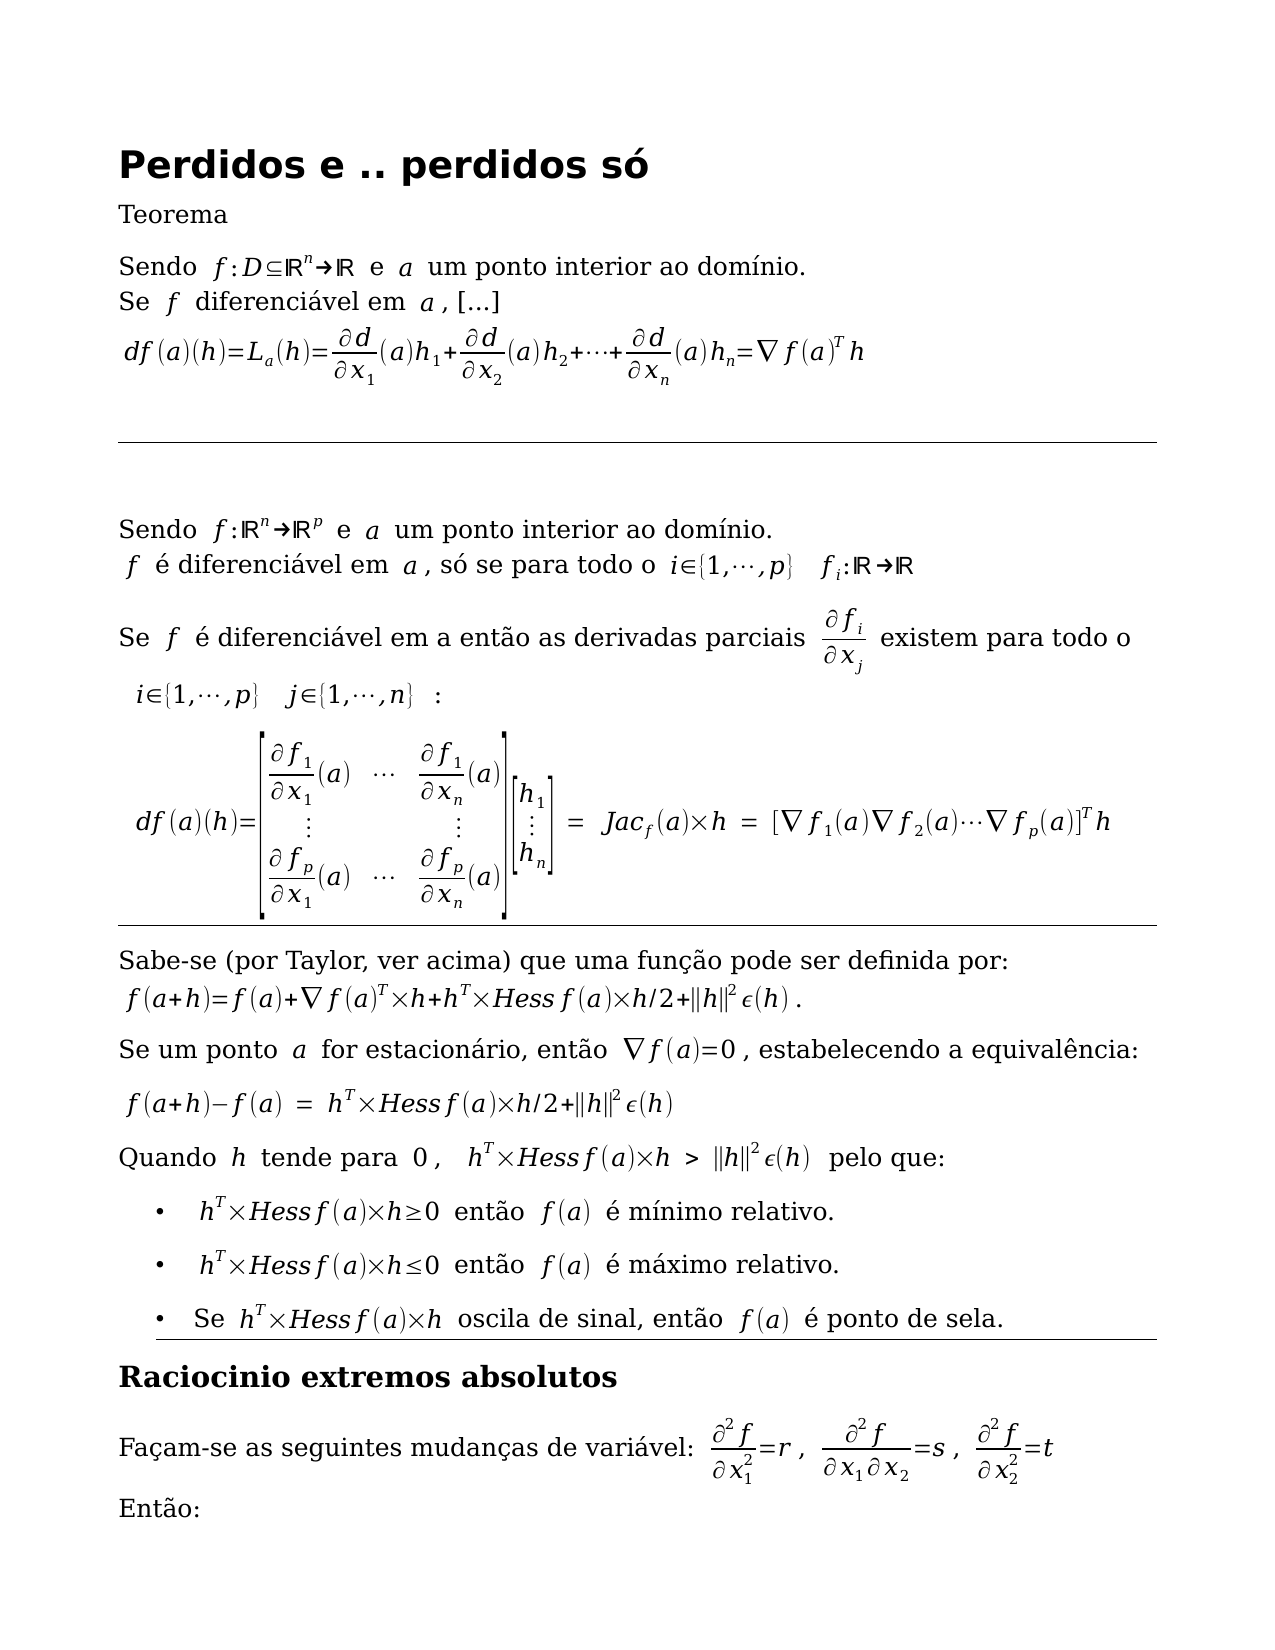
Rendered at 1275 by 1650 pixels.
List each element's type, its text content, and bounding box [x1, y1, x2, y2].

text Façam-se as seguintes mudanças de variável: , , Então: [P → ?? , alguma diferença nestes cálculos por não dividir por 1/2?] [118, 1416, 1157, 1523]
list Se oscila de sinal, então é ponto de sela. [156, 1302, 1157, 1339]
list então é máximo relativo. [156, 1248, 1157, 1281]
list então é mínimo relativo. [156, 1194, 1157, 1227]
text Sabe-se (por Taylor, ver acima) que uma função pode ser definida por: . [118, 946, 1157, 1014]
subtitle Perdidos e .. perdidos só [118, 143, 1157, 187]
text Sendo e um ponto interior ao domínio. Se diferenciável em , [...] [118, 249, 1157, 388]
text Quando tende para , pelo que: [118, 1140, 1157, 1173]
text Teorema [118, 200, 1157, 229]
text Se um ponto for estacionário, então , estabelecendo a equivalência: [118, 1035, 1157, 1065]
text Raciocinio extremos absolutos [118, 1360, 1157, 1394]
text Sendo e um ponto interior ao domínio. é diferenciável em , só se para todo o [118, 512, 1157, 584]
text Se é diferenciável em a então as derivadas parciais existem para todo o: [118, 604, 1157, 710]
